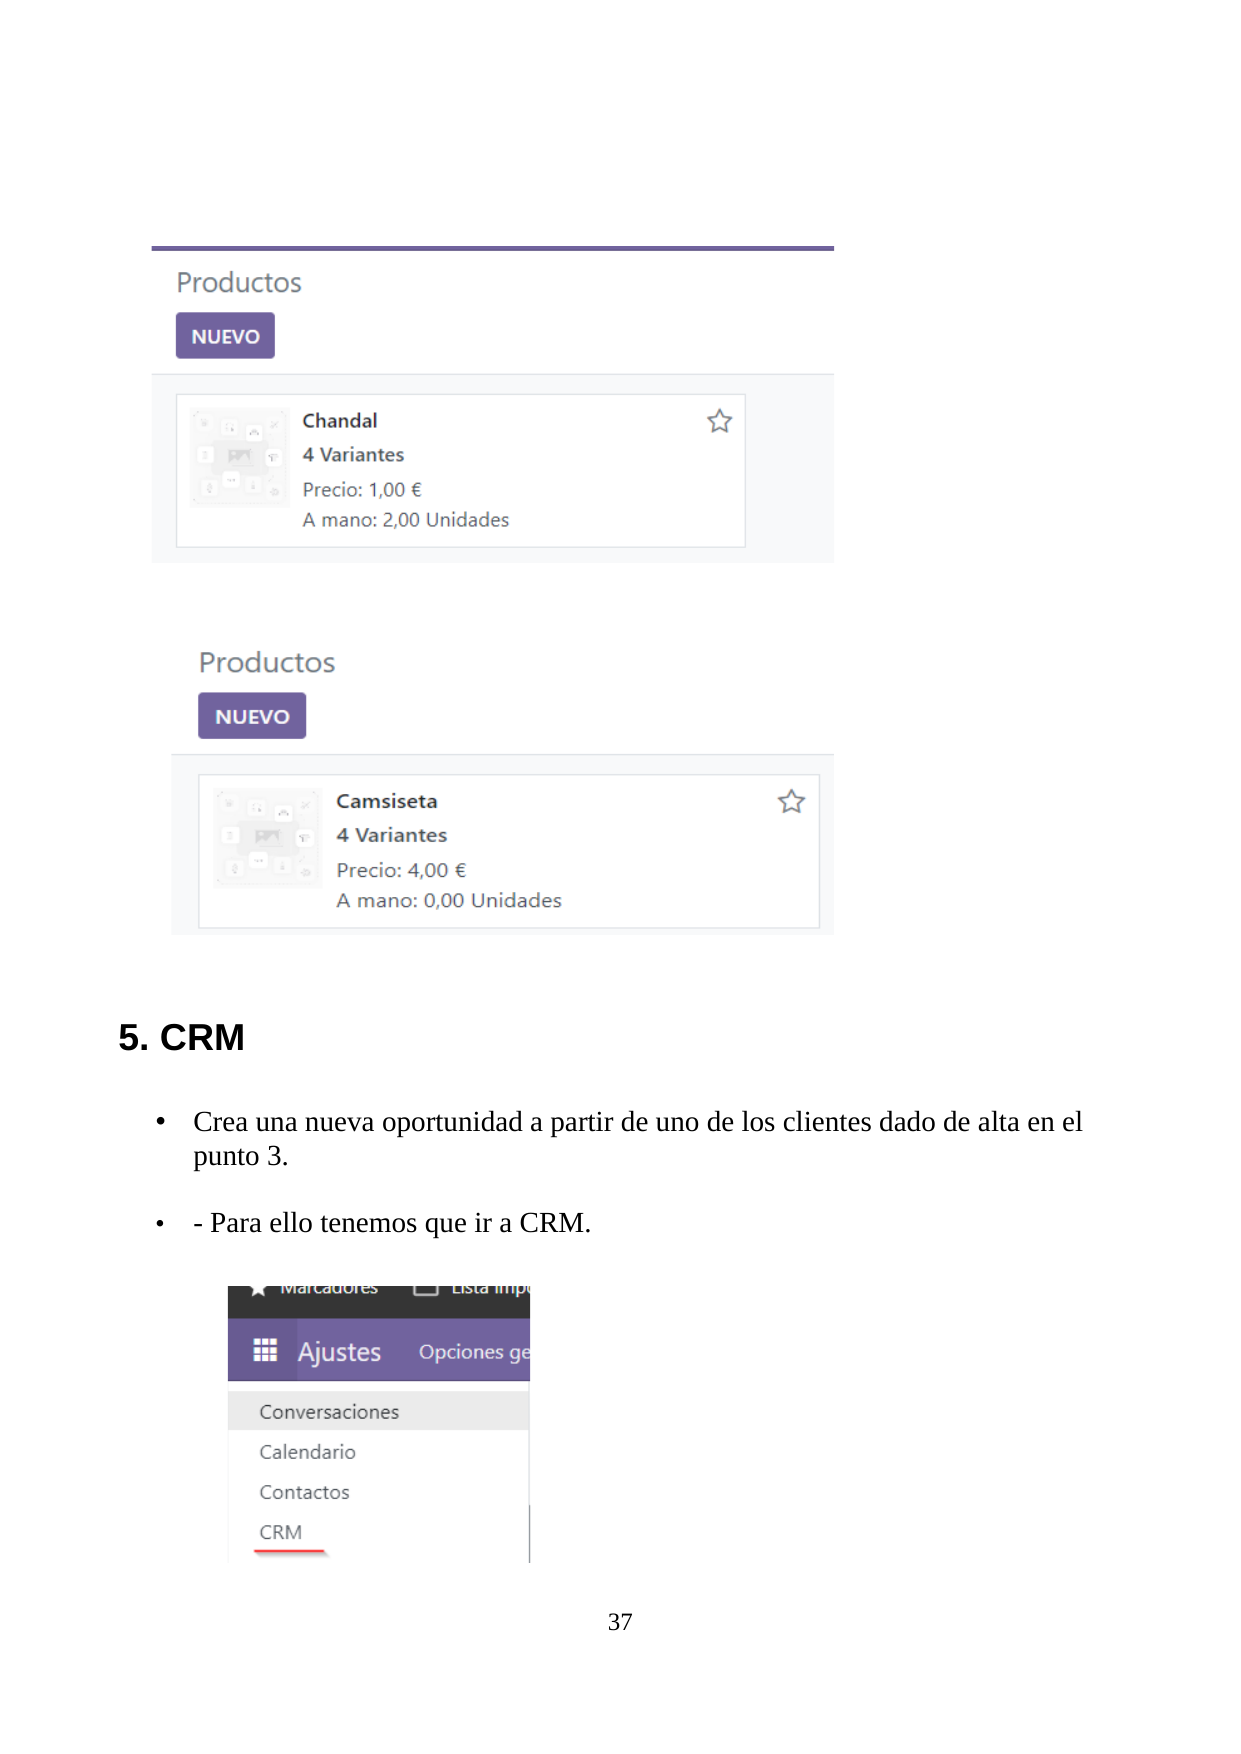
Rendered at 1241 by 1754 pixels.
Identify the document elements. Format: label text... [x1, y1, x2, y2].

picture [171, 631, 834, 935]
list - Para ello tenemos que ir a CRM. [156, 1205, 1122, 1239]
subtitle 5. CRM [118, 1015, 1122, 1058]
list Crea una nueva oportunidad a partir de uno de los clientes dado de alta en el [156, 1104, 1122, 1138]
picture [151, 246, 835, 563]
picture [227, 1286, 531, 1563]
list punto 3. [156, 1138, 1122, 1172]
